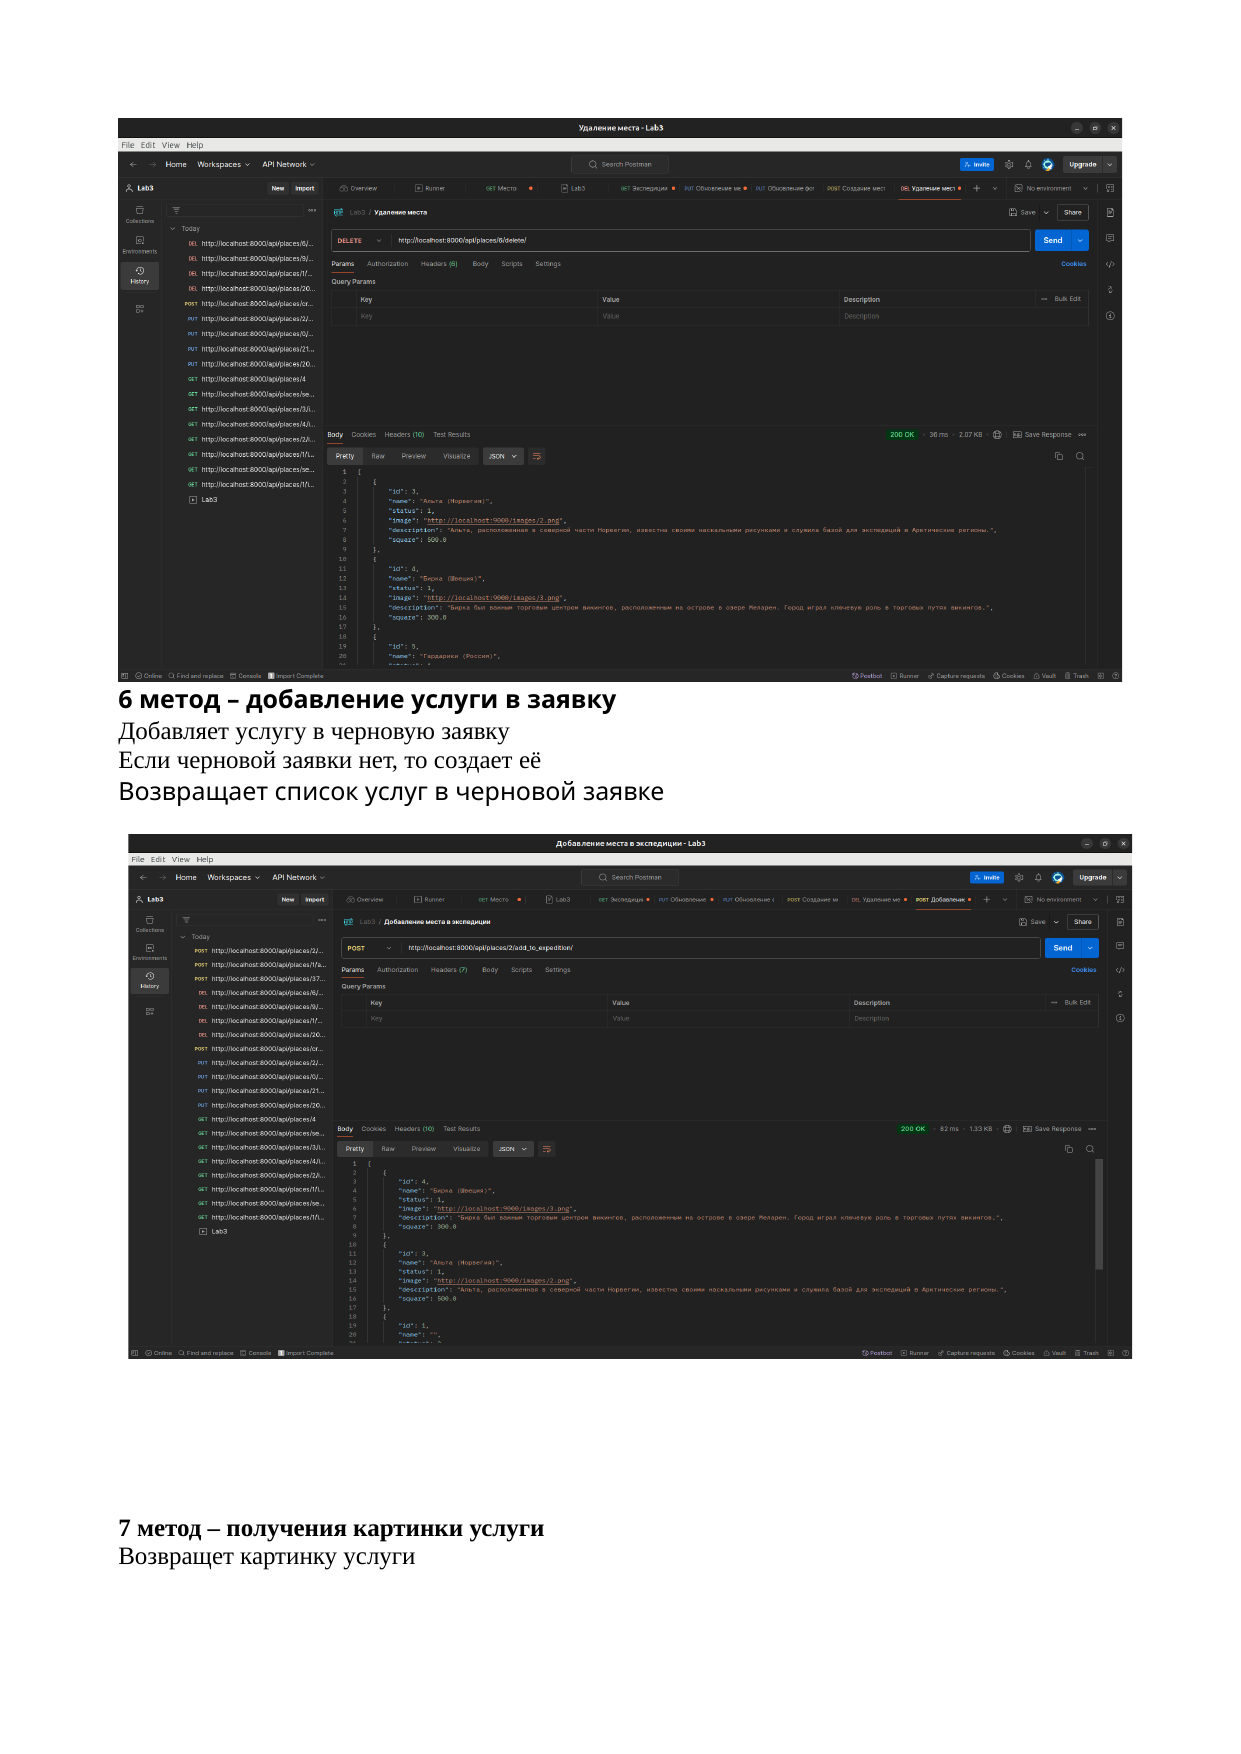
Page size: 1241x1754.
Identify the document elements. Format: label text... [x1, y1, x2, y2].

text 7 метод – получения картинки услуги [118, 1513, 1122, 1541]
picture [128, 834, 1133, 1359]
text Добавляет услугу в черновую заявку [118, 716, 1122, 745]
text Возвращет картинку услуги [118, 1541, 1122, 1599]
picture [118, 118, 1123, 682]
text Возвращает список услуг в черновой заявке [118, 773, 1122, 1484]
text Если черновой заявки нет, то создает её [118, 745, 1122, 773]
text 6 метод – добавление услуги в заявку [118, 682, 1122, 716]
